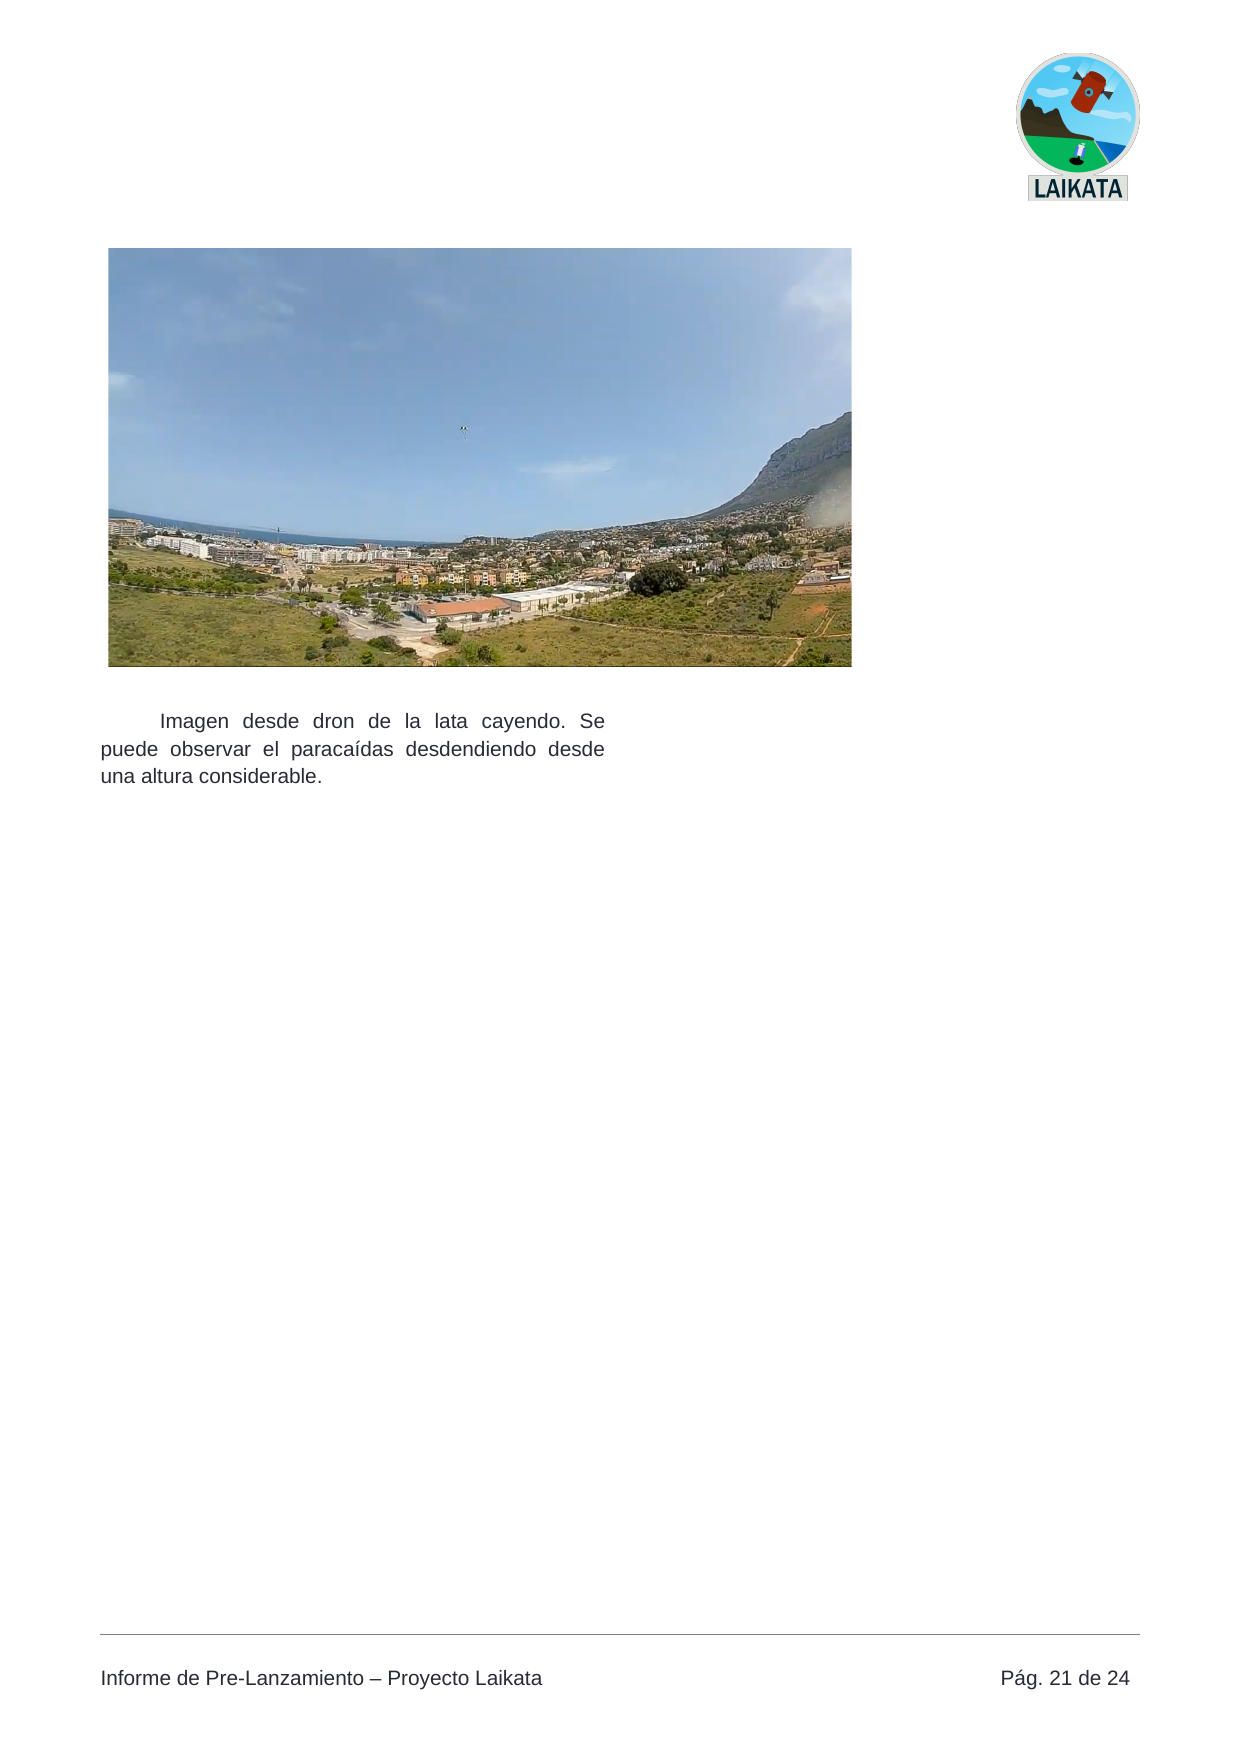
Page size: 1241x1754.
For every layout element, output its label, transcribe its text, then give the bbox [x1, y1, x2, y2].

text Imagen desde dron de la lata cayendo. Se puede observar el paracaídas desdendiendo desde una altura considerable. [100, 709, 605, 788]
picture [108, 248, 852, 667]
picture [1016, 53, 1140, 201]
